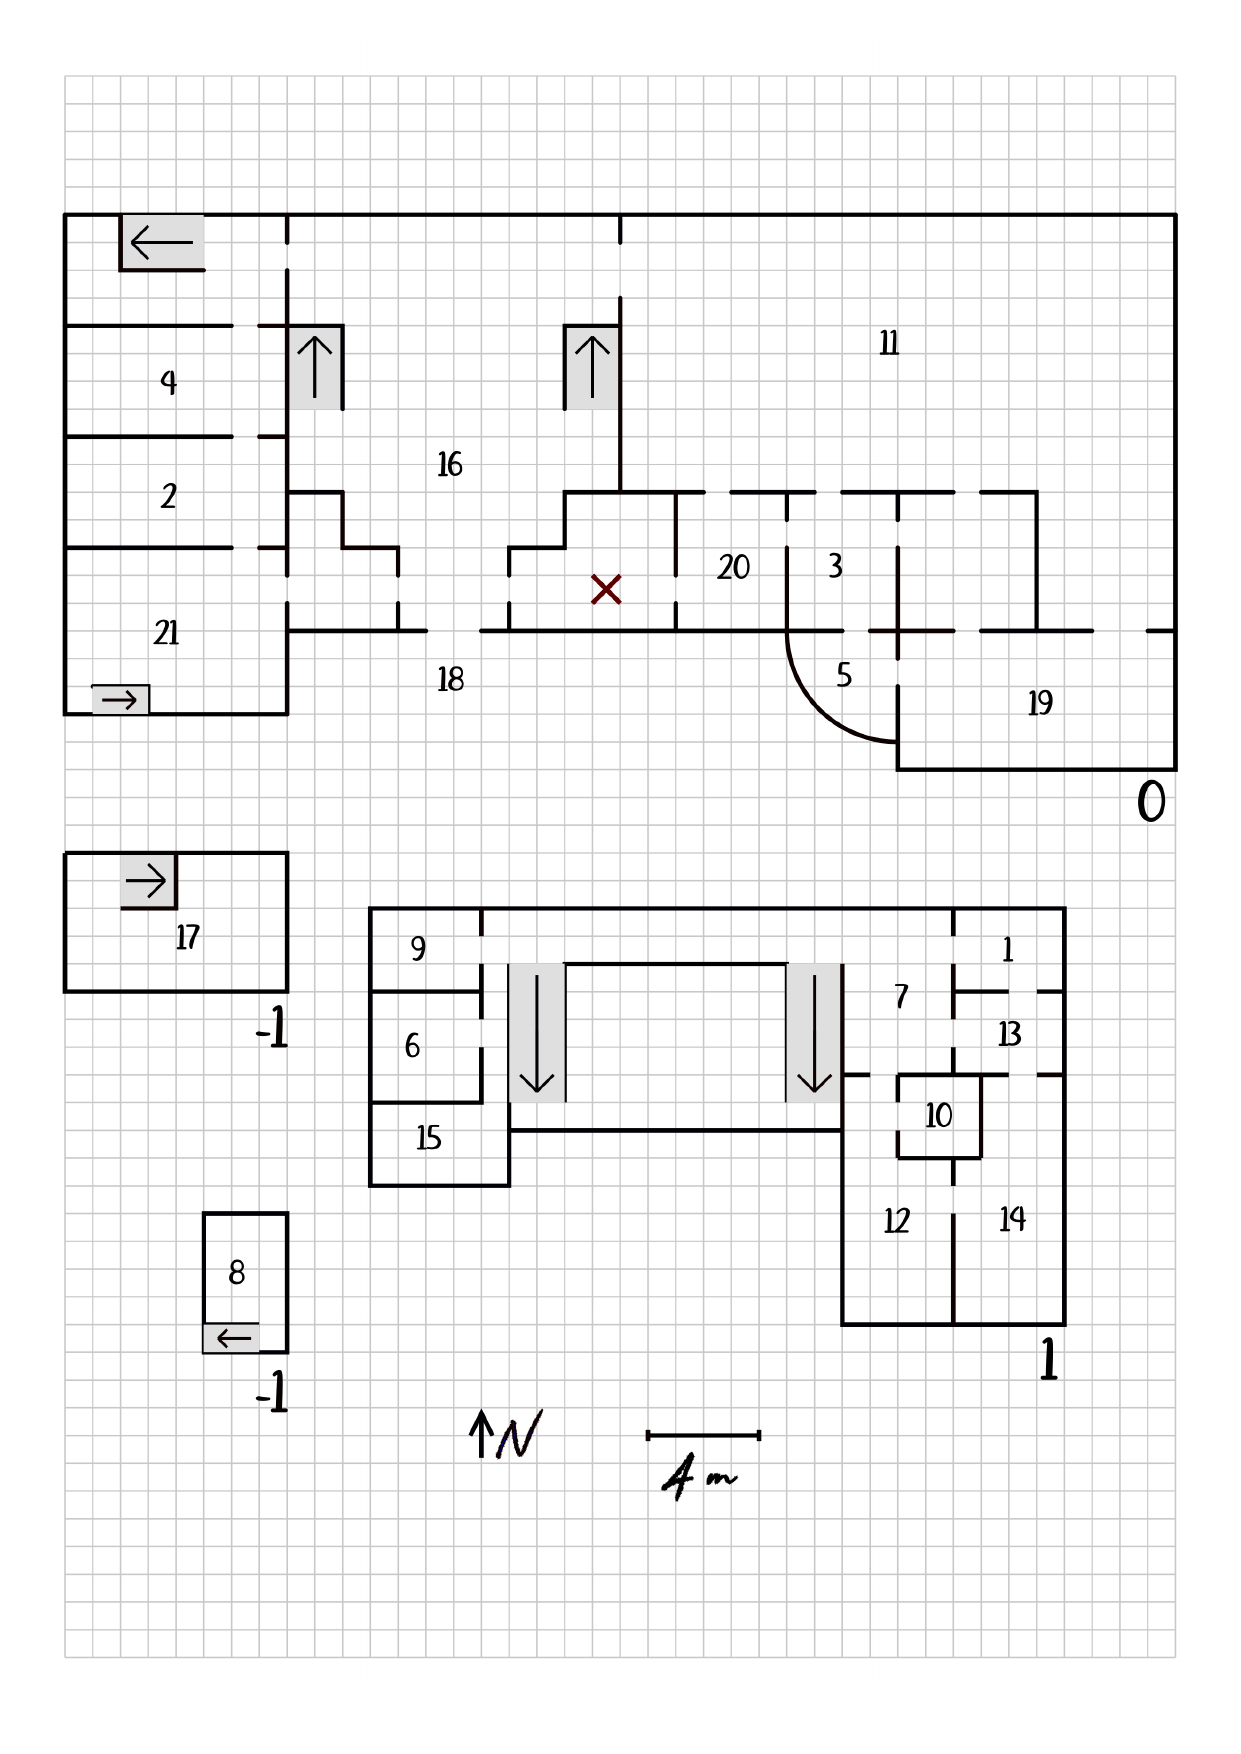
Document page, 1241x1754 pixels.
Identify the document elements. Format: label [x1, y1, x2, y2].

picture [37, 37, 1203, 1685]
